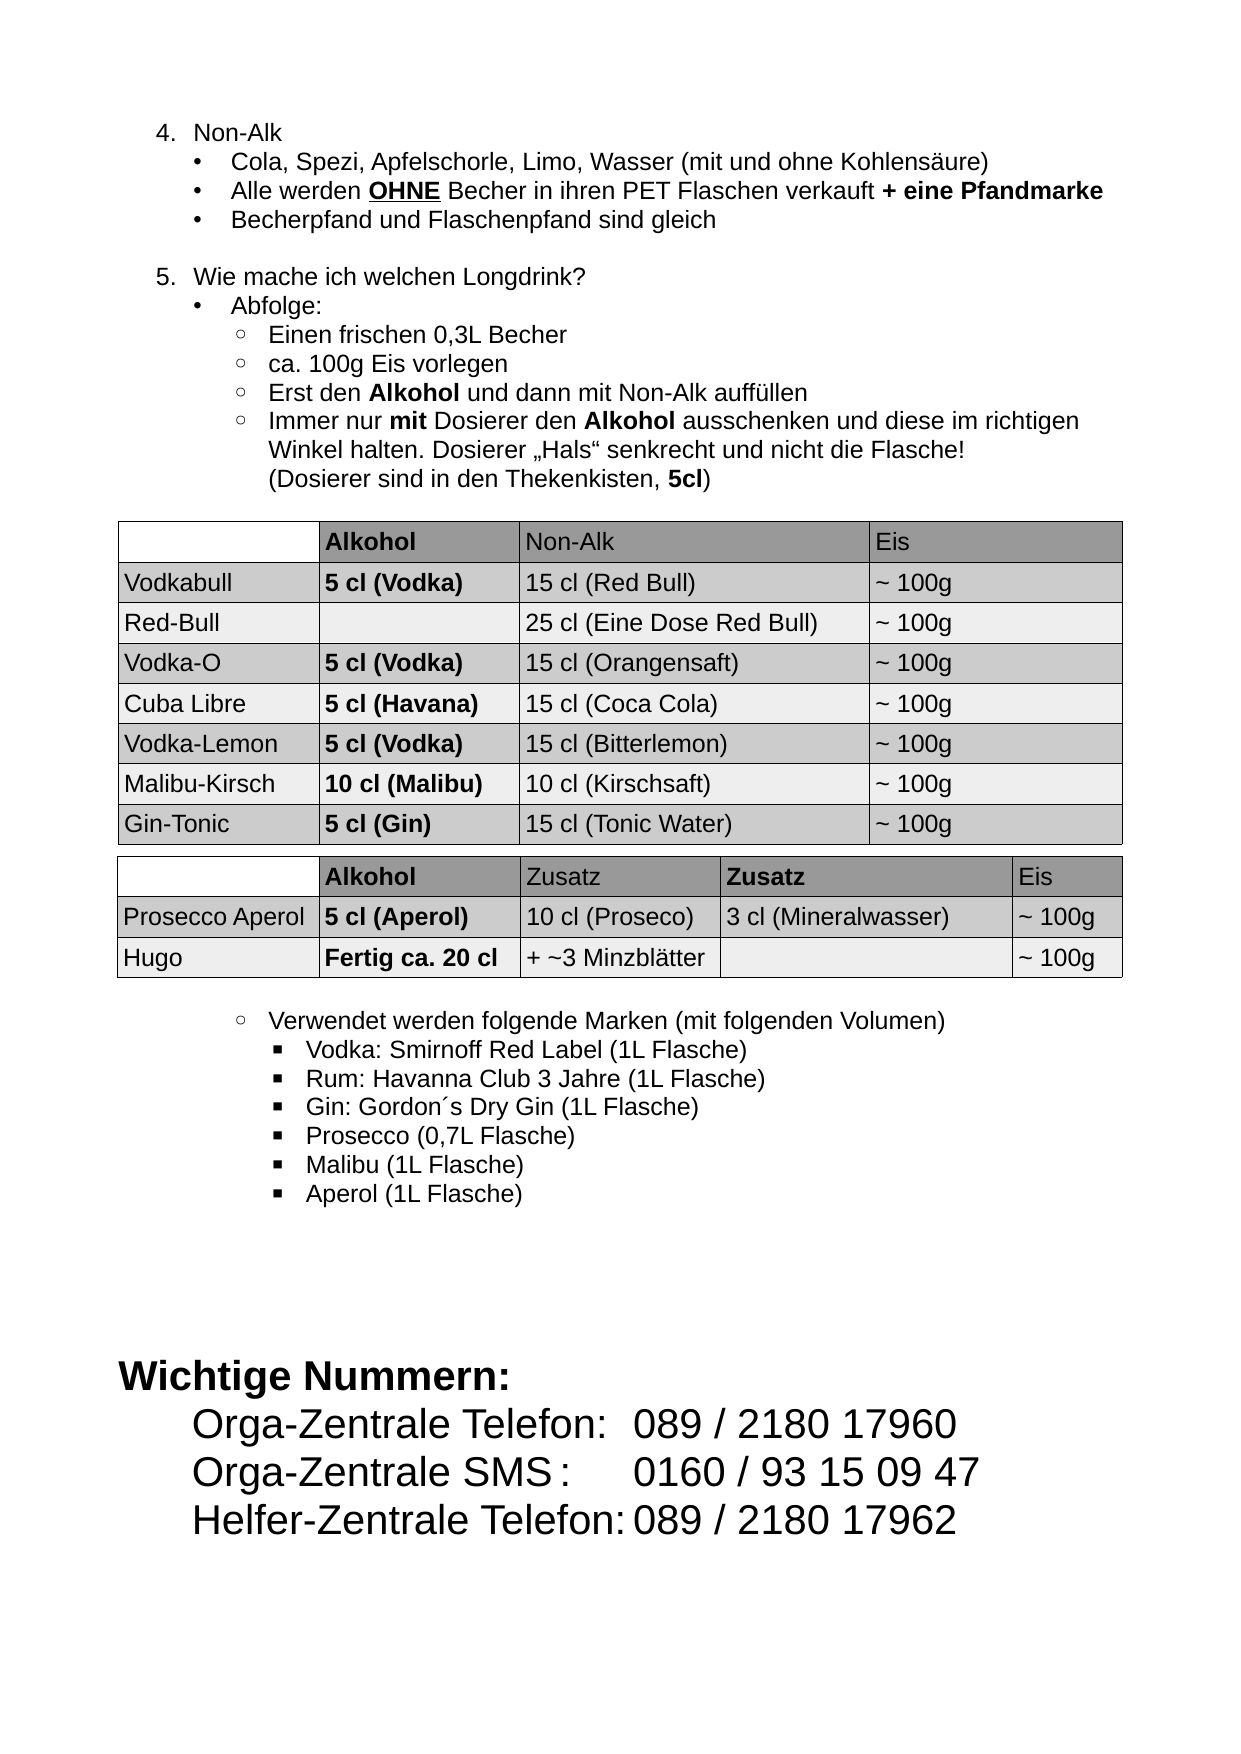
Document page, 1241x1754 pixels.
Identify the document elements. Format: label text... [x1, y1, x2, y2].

table_cell 5 cl (Vodka) [320, 563, 519, 602]
table_header Eis [870, 522, 1122, 562]
table_cell Vodka-O [119, 644, 319, 683]
table_cell 15 cl (Tonic Water) [520, 805, 869, 844]
list Immer nur mit Dosierer den Alkohol ausschenken und diese im richtigen Winkel halten. Dosierer „Hals“ senkrecht und nicht die Flasche! (Dosierer sind in den Thekenkisten, 5cl) [231, 406, 1122, 493]
table_cell 5 cl (Vodka) [320, 644, 519, 683]
table_header Eis [1013, 857, 1122, 896]
table_cell ~ 100g [870, 724, 1122, 763]
table_header Zusatz [721, 857, 1012, 896]
table_cell ~ 100g [1013, 897, 1122, 937]
text Orga-Zentrale SMS : 0160 / 93 15 09 47 [118, 1447, 1122, 1495]
table_cell ~ 100g [1013, 938, 1122, 977]
table_cell Red-Bull [119, 603, 319, 642]
table_cell 5 cl (Aperol) [320, 897, 520, 937]
table_cell [721, 938, 1012, 977]
table_cell 25 cl (Eine Dose Red Bull) [520, 603, 869, 642]
table_cell 3 cl (Mineralwasser) [721, 897, 1012, 937]
table_cell Malibu-Kirsch [119, 764, 319, 804]
table_cell Fertig ca. 20 cl [320, 938, 520, 977]
table_cell 10 cl (Malibu) [320, 764, 519, 804]
list Becherpfand und Flaschenpfand sind gleich [193, 204, 1122, 233]
table_cell + ~3 Minzblätter [521, 938, 720, 977]
table_cell 5 cl (Havana) [320, 684, 519, 723]
subtitle Helfer-Zentrale Telefon: 089 / 2180 17962 [118, 1495, 1122, 1543]
subtitle Prosecco (0,7L Flasche) [268, 1121, 1122, 1150]
table_cell Prosecco Aperol [118, 897, 319, 937]
subtitle Malibu (1L Flasche) [268, 1150, 1122, 1179]
list ca. 100g Eis vorlegen [231, 349, 1122, 377]
table_header Alkohol [320, 857, 520, 896]
list Wie mache ich welchen Longdrink? [156, 262, 1122, 291]
table_cell Gin-Tonic [119, 805, 319, 844]
table_cell [320, 603, 519, 642]
text Orga-Zentrale Telefon: 089 / 2180 17960 [118, 1399, 1122, 1447]
list Alle werden OHNE Becher in ihren PET Flaschen verkauft + eine Pfandmarke [193, 176, 1122, 204]
table_cell ~ 100g [870, 563, 1122, 602]
subtitle Vodka: Smirnoff Red Label (1L Flasche) [268, 1035, 1122, 1063]
table_cell 15 cl (Red Bull) [520, 563, 869, 602]
subtitle Verwendet werden folgende Marken (mit folgenden Volumen) [231, 1006, 1122, 1035]
table_cell 15 cl (Orangensaft) [520, 644, 869, 683]
table_header [118, 857, 319, 896]
table_header Zusatz [521, 857, 720, 896]
subtitle Gin: Gordon´s Dry Gin (1L Flasche) [268, 1092, 1122, 1121]
table_cell ~ 100g [870, 644, 1122, 683]
list Einen frischen 0,3L Becher [231, 320, 1122, 349]
table_header Non-Alk [520, 522, 869, 562]
table_cell 10 cl (Kirschsaft) [520, 764, 869, 804]
list Abfolge: [193, 291, 1122, 320]
table_cell 5 cl (Gin) [320, 805, 519, 844]
list Non-Alk [156, 118, 1122, 147]
table_cell ~ 100g [870, 684, 1122, 723]
table_cell 15 cl (Bitterlemon) [520, 724, 869, 763]
subtitle Aperol (1L Flasche) [268, 1179, 1122, 1208]
subtitle Rum: Havanna Club 3 Jahre (1L Flasche) [268, 1063, 1122, 1092]
table_cell 5 cl (Vodka) [320, 724, 519, 763]
list Erst den Alkohol und dann mit Non-Alk auffüllen [231, 377, 1122, 406]
table_cell ~ 100g [870, 805, 1122, 844]
table_cell Vodka-Lemon [119, 724, 319, 763]
table_header [119, 522, 319, 562]
table_cell 10 cl (Proseco) [521, 897, 720, 937]
table_header Alkohol [320, 522, 519, 562]
table_cell Hugo [118, 938, 319, 977]
table_cell Cuba Libre [119, 684, 319, 723]
table_cell 15 cl (Coca Cola) [520, 684, 869, 723]
table_cell ~ 100g [870, 603, 1122, 642]
list Cola, Spezi, Apfelschorle, Limo, Wasser (mit und ohne Kohlensäure) [193, 147, 1122, 176]
table_cell Vodkabull [119, 563, 319, 602]
table_cell ~ 100g [870, 764, 1122, 804]
text Wichtige Nummern: [118, 1352, 1122, 1399]
